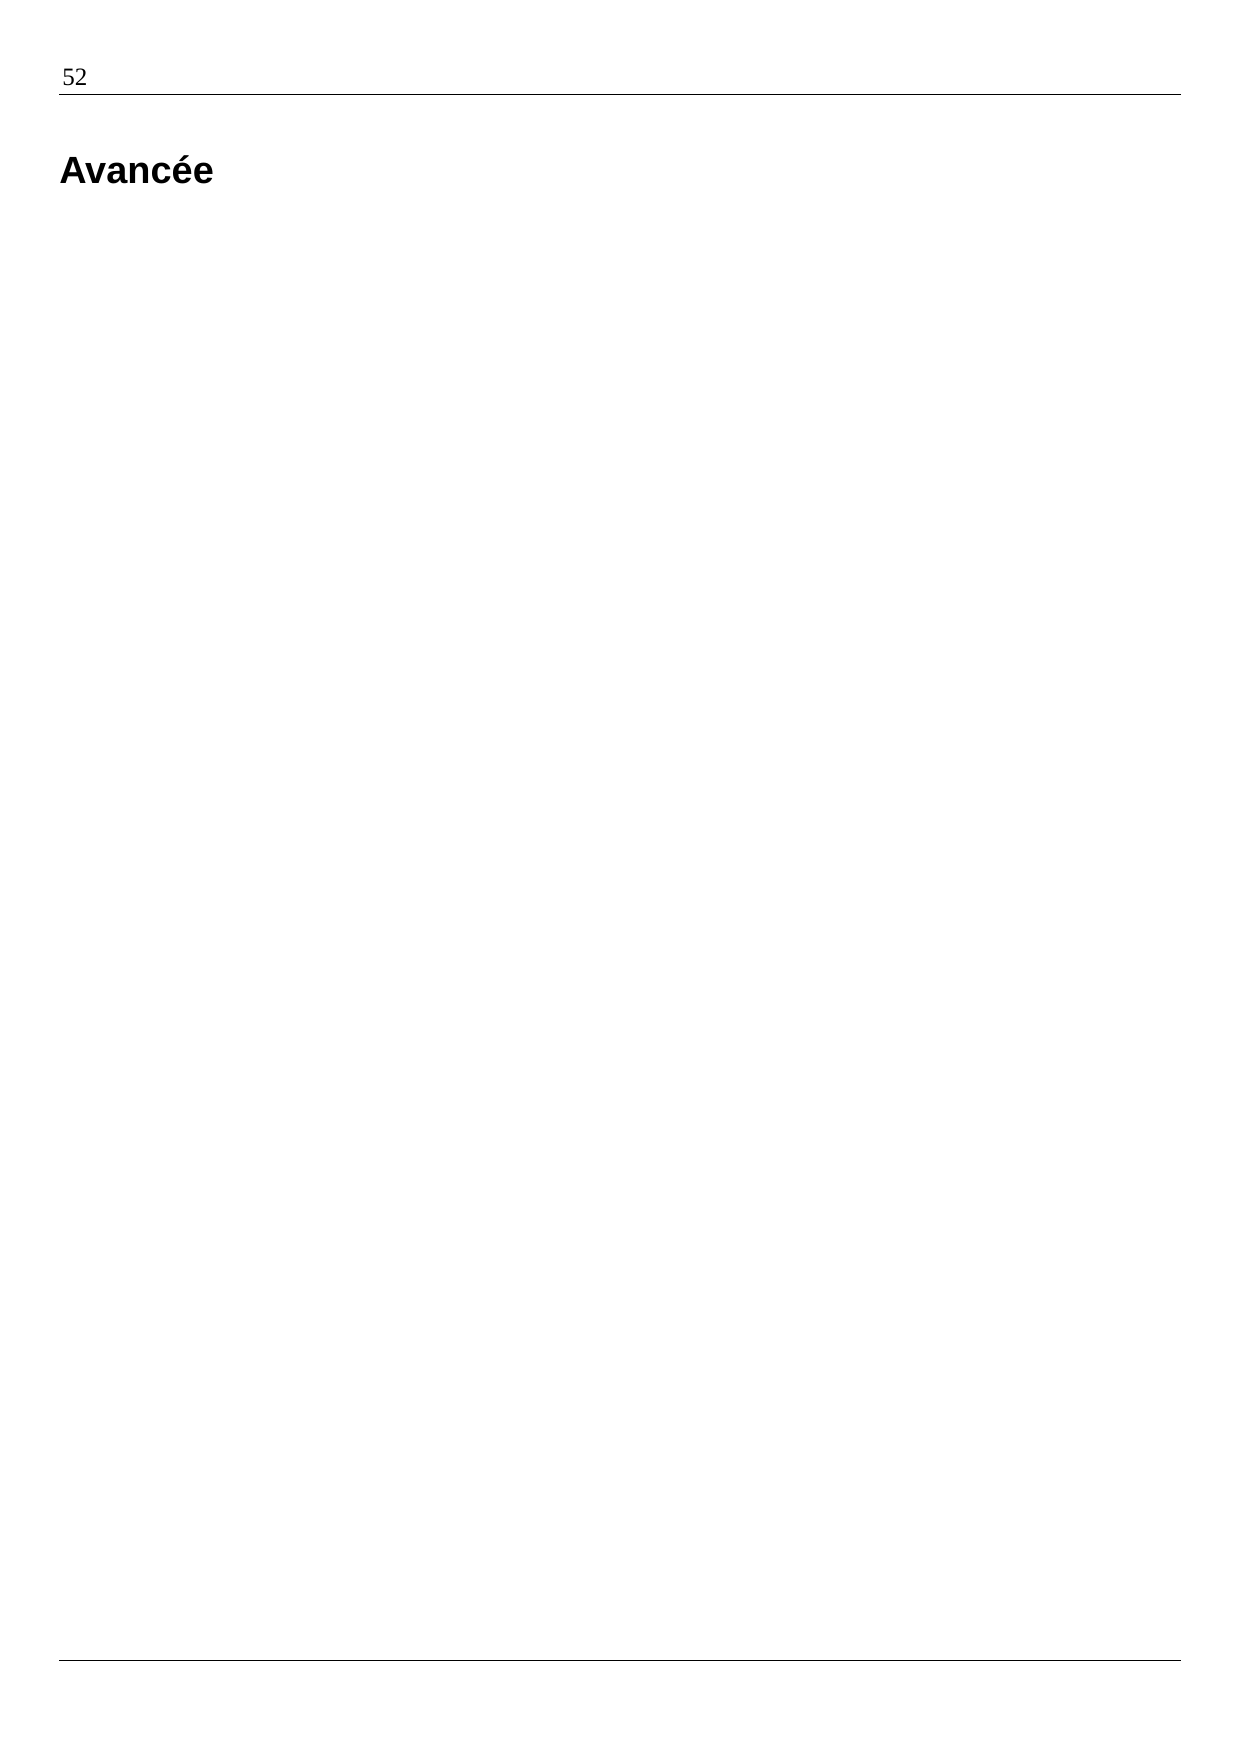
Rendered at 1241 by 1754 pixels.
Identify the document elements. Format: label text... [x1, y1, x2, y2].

subtitle Avancée [59, 148, 1181, 192]
